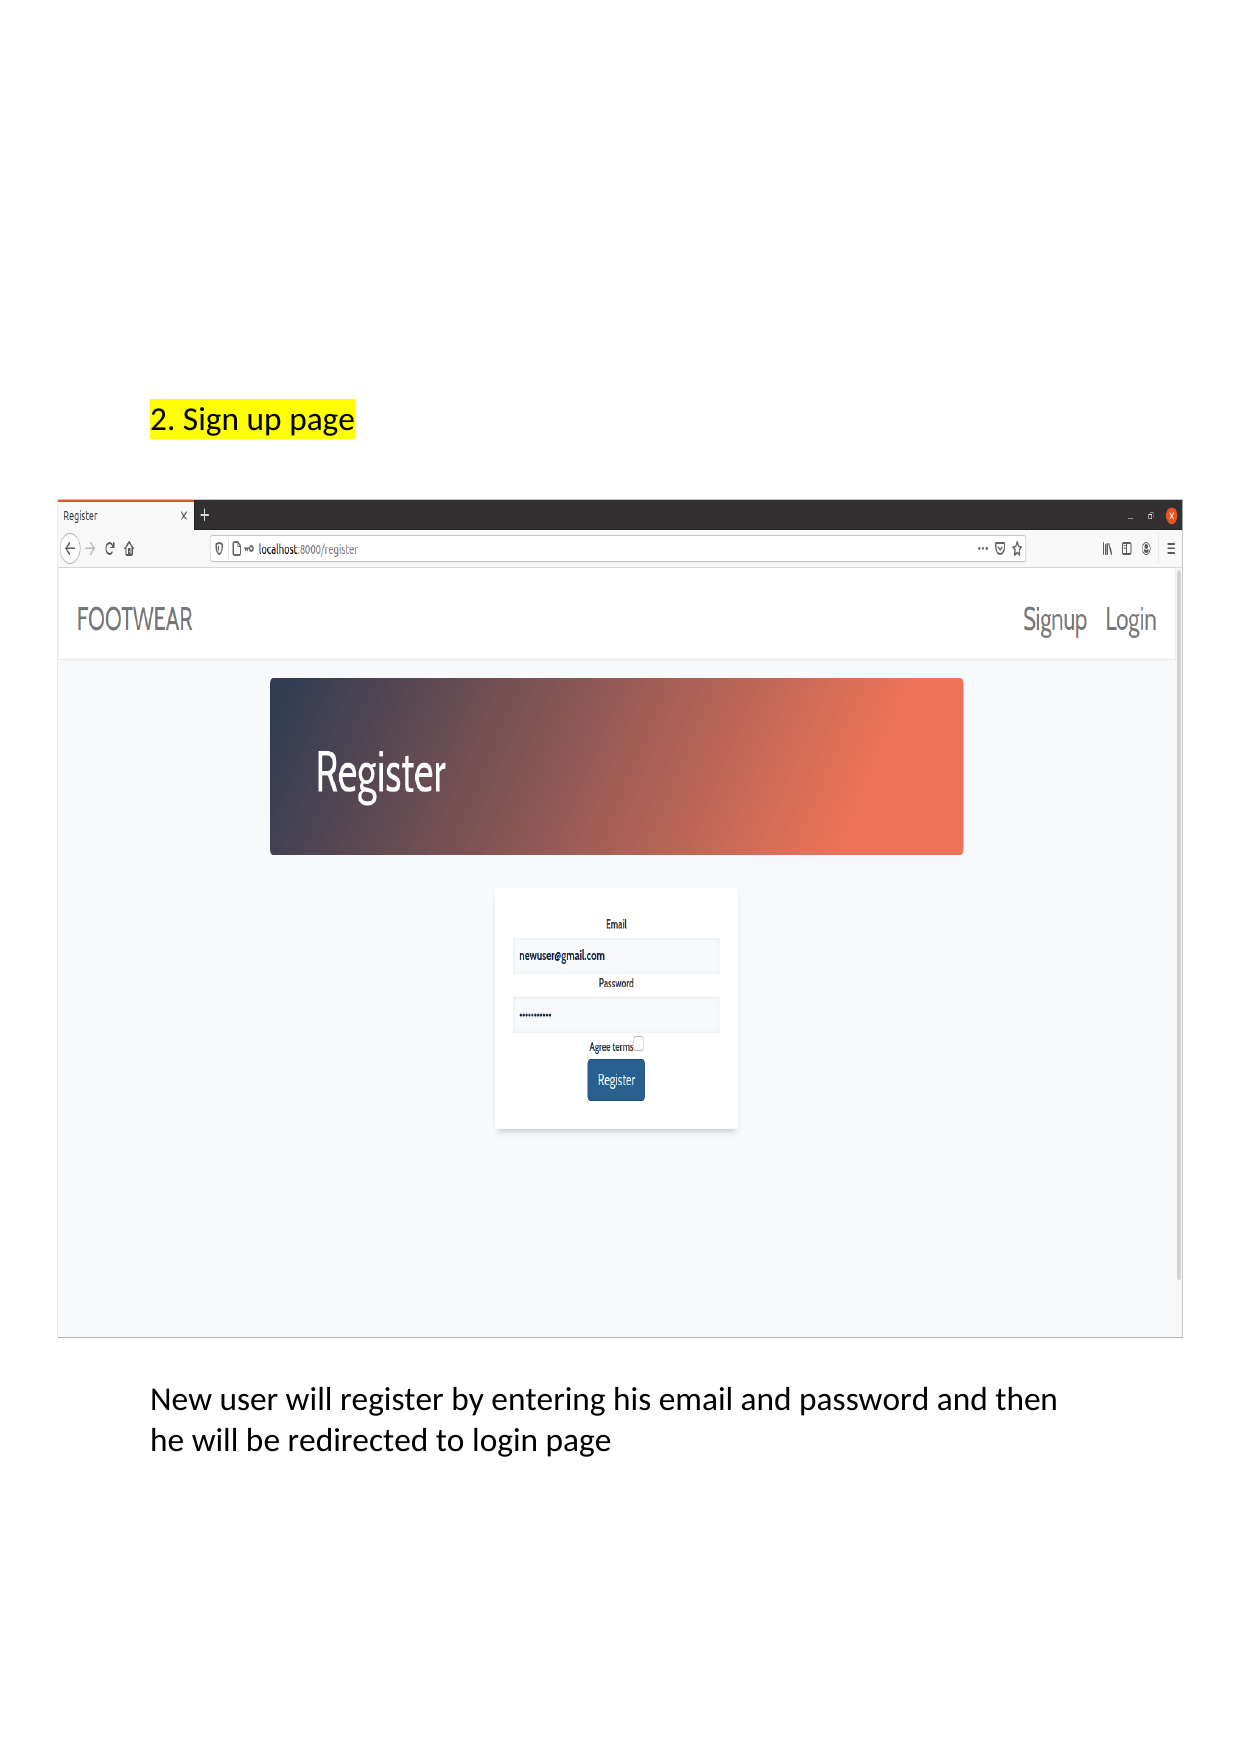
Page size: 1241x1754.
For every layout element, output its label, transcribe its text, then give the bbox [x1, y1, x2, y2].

picture [57, 499, 1183, 1338]
list 2. Sign up page [150, 398, 1090, 439]
list New user will register by entering his email and password and then he will be redirected to login page [150, 1378, 1090, 1459]
